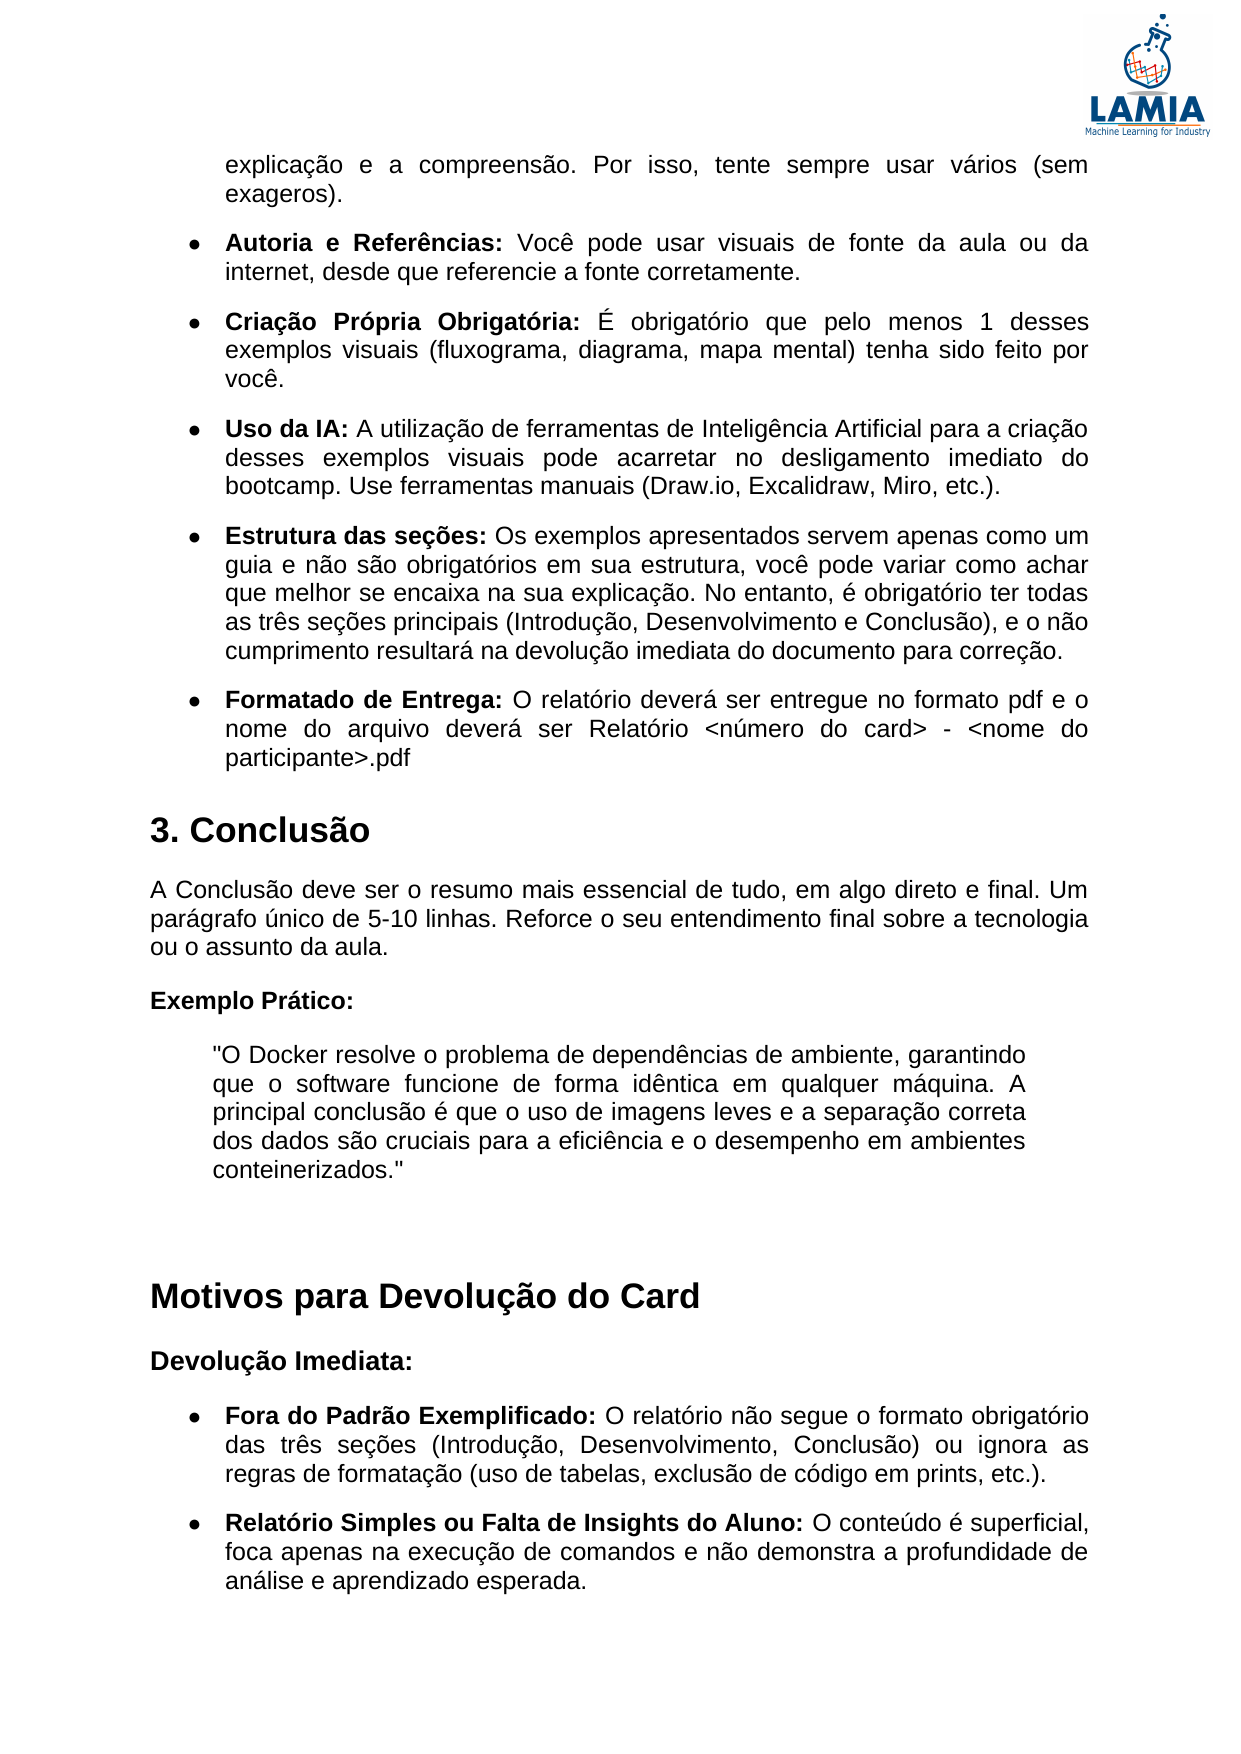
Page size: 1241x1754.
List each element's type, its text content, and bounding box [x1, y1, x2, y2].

list Estrutura das seções: Os exemplos apresentados servem apenas como um guia e não são obrigatórios em sua estrutura, você pode variar como achar que melhor se encaixa na sua explicação. No entanto, é obrigatório ter todas as três seções principais (Introdução, Desenvolvimento e Conclusão), e o não cumprimento resultará na devolução imediata do documento para correção. [187, 521, 1090, 664]
list Formatado de Entrega: O relatório deverá ser entregue no formato pdf e o nome do arquivo deverá ser Relatório <número do card> - <nome do participante>.pdf [187, 685, 1090, 772]
list Criação Própria Obrigatória: É obrigatório que pelo menos 1 desses exemplos visuais (fluxograma, diagrama, mapa mental) tenha sido feito por você. [187, 307, 1090, 393]
list Relatório Simples ou Falta de Insights do Aluno: O conteúdo é superficial, foca apenas na execução de comandos e não demonstra a profundidade de análise e aprendizado esperada. [187, 1508, 1090, 1594]
text "O Docker resolve o problema de dependências de ambiente, garantindo que o software funcione de forma idêntica em qualquer máquina. A principal conclusão é que o uso de imagens leves e a separação correta dos dados são cruciais para a eficiência e o desempenho em ambientes conteinerizados." [212, 1040, 1028, 1184]
subtitle 3. Conclusão [150, 809, 1090, 850]
subtitle Devolução Imediata: [150, 1345, 1028, 1376]
list Autoria e Referências: Você pode usar visuais de fonte da aula ou da internet, desde que referencie a fonte corretamente. [187, 228, 1090, 286]
picture [1082, 14, 1214, 140]
list Uso da IA: A utilização de ferramentas de Inteligência Artificial para a criação desses exemplos visuais pode acarretar no desligamento imediato do bootcamp. Use ferramentas manuais (Draw.io, Excalidraw, Miro, etc.). [187, 414, 1090, 500]
list Fora do Padrão Exemplificado: O relatório não segue o formato obrigatório das três seções (Introdução, Desenvolvimento, Conclusão) ou ignora as regras de formatação (uso de tabelas, exclusão de código em prints, etc.). [187, 1401, 1090, 1487]
subtitle Motivos para Devolução do Card [150, 1275, 1028, 1316]
text A Conclusão deve ser o resumo mais essencial de tudo, em algo direto e final. Um parágrafo único de 5-10 linhas. Reforce o seu entendimento final sobre a tecnologia ou o assunto da aula. [150, 875, 1090, 961]
text Exemplo Prático: [150, 986, 1090, 1015]
list explicação e a compreensão. Por isso, tente sempre usar vários (sem exageros). [187, 150, 1090, 207]
